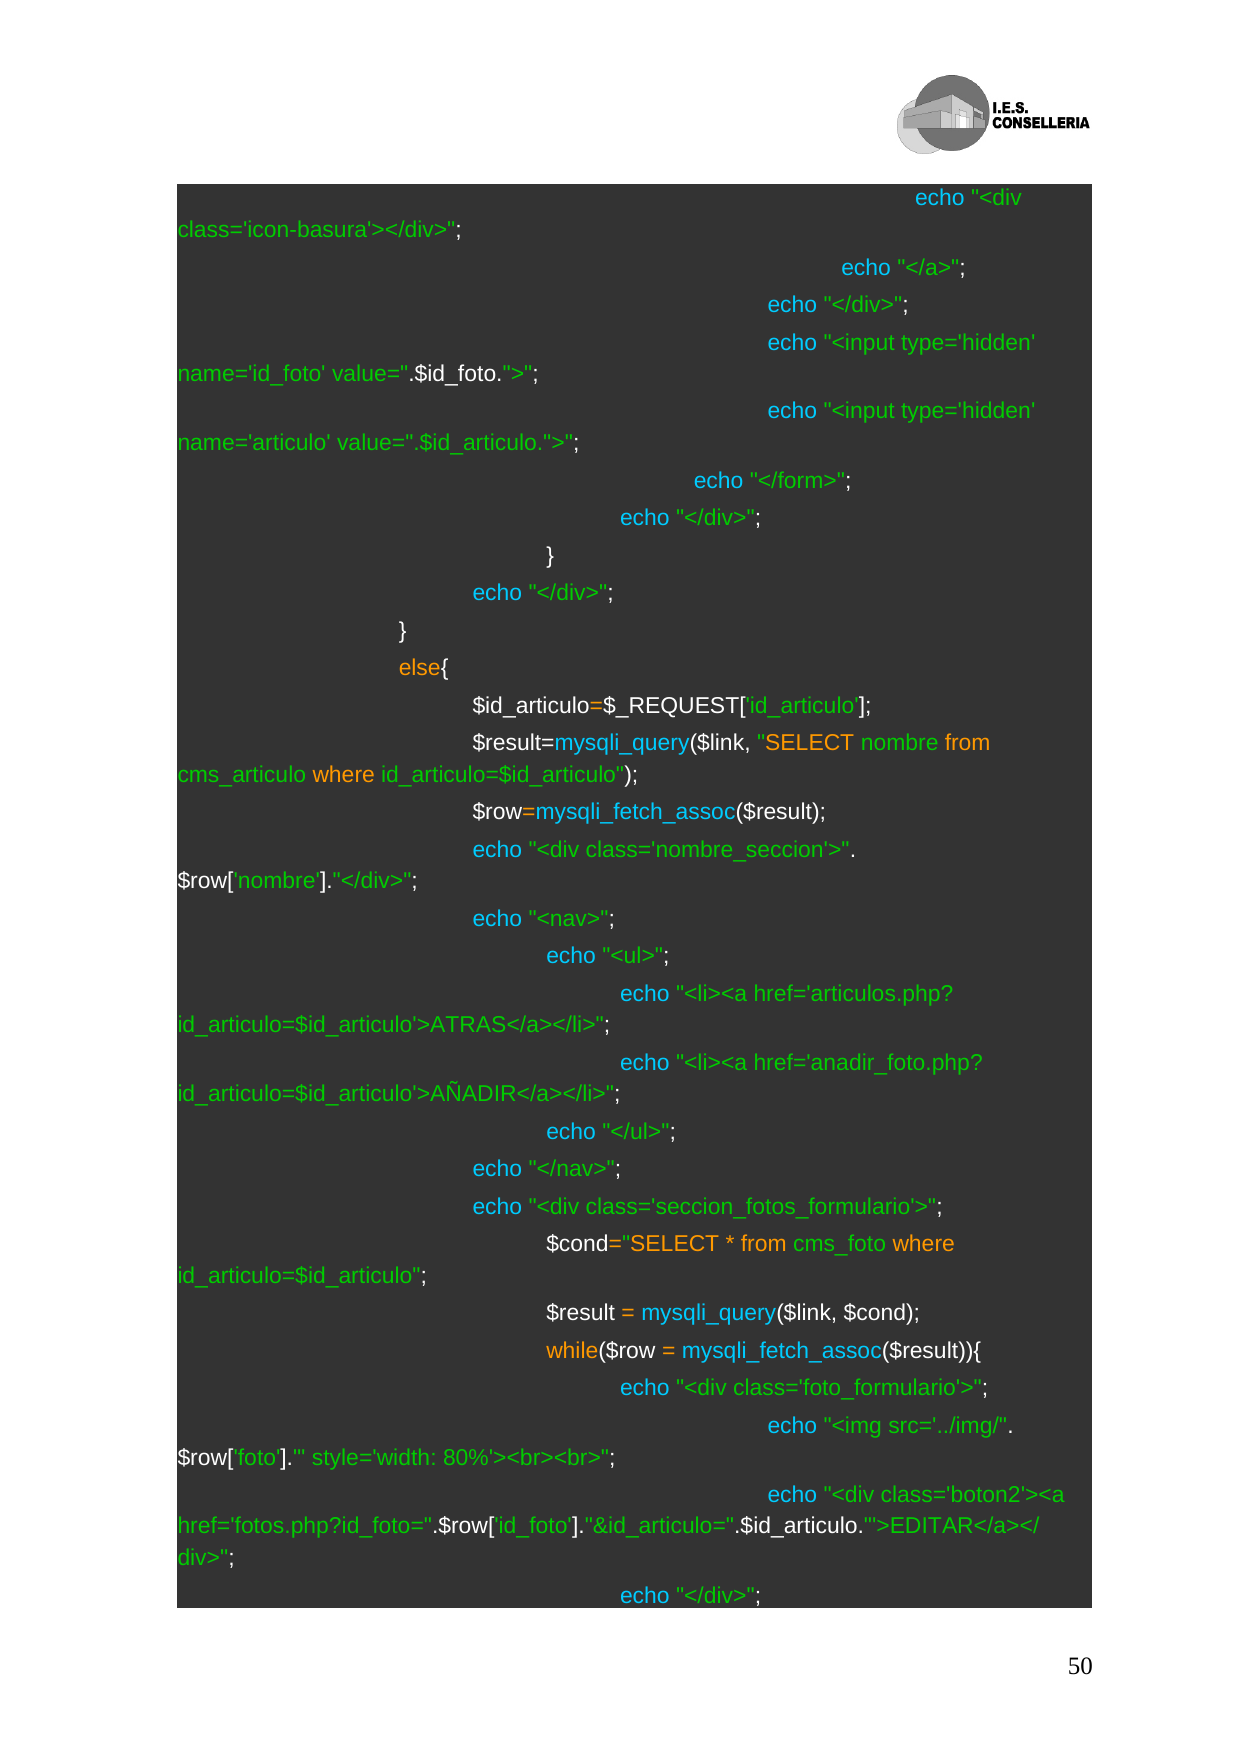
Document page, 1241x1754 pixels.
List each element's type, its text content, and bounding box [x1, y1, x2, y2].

text echo "<div class='icon-basura'></div>"; [177, 184, 1092, 242]
text echo "<li><a href='anadir_foto.php?id_articulo=$id_articulo'>AÑADIR</a></li>"; [177, 1049, 1092, 1107]
text echo "<div class='seccion_fotos_formulario'>"; [177, 1193, 1092, 1219]
text echo "<div class='nombre_seccion'>".$row['nombre']."</div>"; [177, 836, 1092, 893]
text $result=mysqli_query($link, "SELECT nombre from cms_articulo where id_articulo=$id_articulo"); [177, 729, 1092, 787]
text echo "</nav>"; [177, 1155, 1092, 1182]
text while($row = mysqli_fetch_assoc($result)){ [177, 1337, 1092, 1363]
picture [894, 73, 1093, 155]
text echo "<input type='hidden' name='articulo' value=".$id_articulo.">"; [177, 397, 1092, 455]
text echo "</div>"; [177, 579, 1092, 605]
text } [177, 542, 1092, 568]
text $id_articulo=$_REQUEST['id_articulo']; [177, 692, 1092, 718]
text echo "</form>"; [177, 467, 1092, 493]
text echo "</div>"; [177, 1582, 1092, 1608]
text echo "</div>"; [177, 504, 1092, 530]
text echo "<nav>"; [177, 905, 1092, 931]
text echo "</a>"; [177, 253, 1092, 280]
text $cond="SELECT * from cms_foto where id_articulo=$id_articulo"; [177, 1230, 1092, 1288]
text $row=mysqli_fetch_assoc($result); [177, 798, 1092, 824]
text echo "</ul>"; [177, 1118, 1092, 1144]
text echo "</div>"; [177, 291, 1092, 317]
text echo "<img src='../img/".$row['foto']."' style='width: 80%'><br><br>"; [177, 1412, 1092, 1470]
text $result = mysqli_query($link, $cond); [177, 1299, 1092, 1326]
text echo "<div class='boton2'><a href='fotos.php?id_foto=".$row['id_foto']."&id_articulo=".$id_articulo."'>EDITAR</a></div>"; [177, 1481, 1092, 1570]
text echo "<input type='hidden' name='id_foto' value=".$id_foto.">"; [177, 328, 1092, 386]
text echo "<div class='foto_formulario'>"; [177, 1374, 1092, 1401]
text } [177, 617, 1092, 643]
text else{ [177, 654, 1092, 680]
text echo "<li><a href='articulos.php?id_articulo=$id_articulo'>ATRAS</a></li>"; [177, 980, 1092, 1038]
text echo "<ul>"; [177, 942, 1092, 968]
